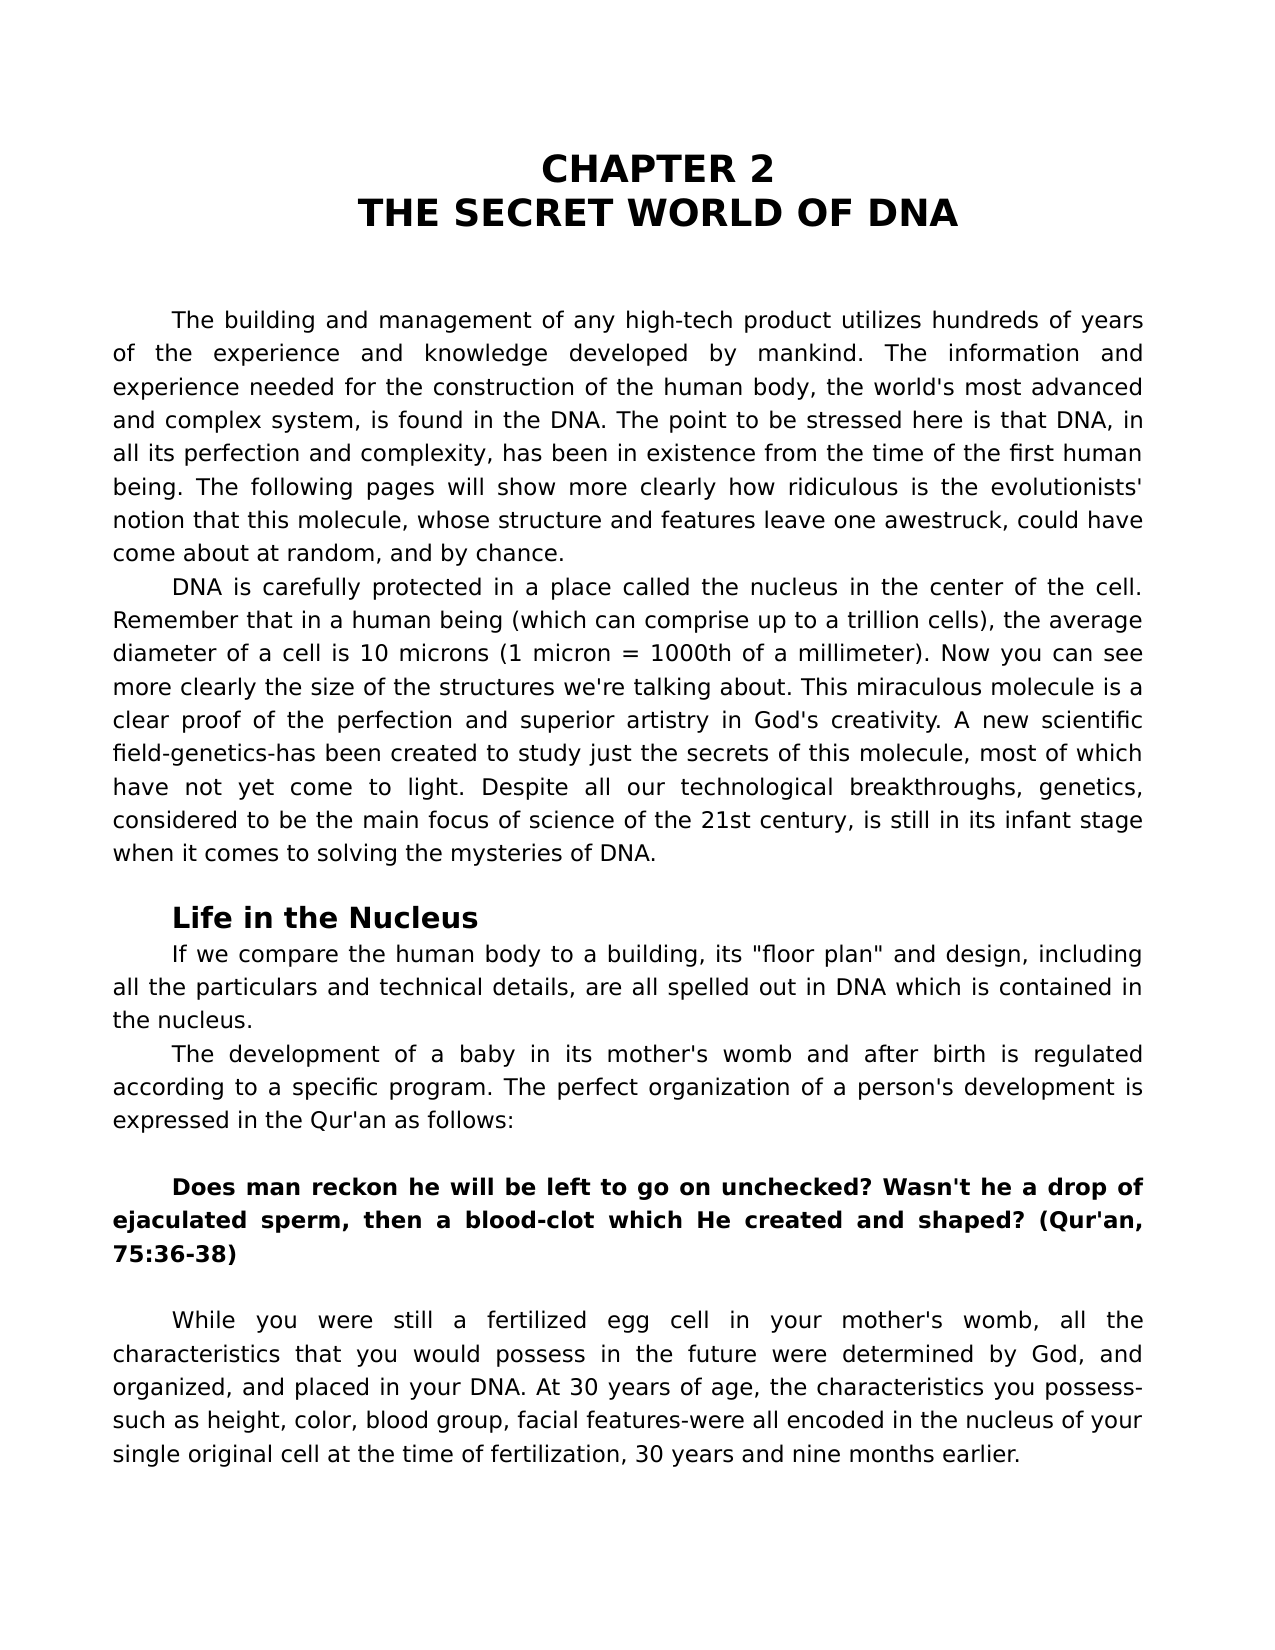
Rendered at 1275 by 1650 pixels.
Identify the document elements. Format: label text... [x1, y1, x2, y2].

text The development of a baby in its mother's womb and after birth is regulated according to a specific program. The perfect organization of a person's development is expressed in the Qur'an as follows: [112, 1036, 1145, 1136]
text Life in the Nucleus [112, 902, 1145, 936]
text Does man reckon he will be left to go on unchecked? Wasn't he a drop of ejaculated sperm, then a blood-clot which He created and shaped? (Qur'an, 75:36-38) [112, 1169, 1145, 1269]
text CHAPTER 2 [112, 148, 1145, 191]
text THE SECRET WORLD OF DNA [112, 191, 1145, 235]
text The building and management of any high-tech product utilizes hundreds of years of the experience and knowledge developed by mankind. The information and experience needed for the construction of the human body, the world's most advanced and complex system, is found in the DNA. The point to be stressed here is that DNA, in all its perfection and complexity, has been in existence from the time of the first human being. The following pages will show more clearly how ridiculous is the evolutionists' notion that this molecule, whose structure and features leave one awestruck, could have come about at random, and by chance. [112, 302, 1145, 568]
text DNA is carefully protected in a place called the nucleus in the center of the cell. Remember that in a human being (which can comprise up to a trillion cells), the average diameter of a cell is 10 microns (1 micron = 1000th of a millimeter). Now you can see more clearly the size of the structures we're talking about. This miraculous molecule is a clear proof of the perfection and superior artistry in God's creativity. A new scientific field-genetics-has been created to study just the secrets of this molecule, most of which have not yet come to light. Despite all our technological breakthroughs, genetics, considered to be the main focus of science of the 21st century, is still in its infant stage when it comes to solving the mysteries of DNA. [112, 568, 1145, 868]
text If we compare the human body to a building, its "floor plan" and design, including all the particulars and technical details, are all spelled out in DNA which is contained in the nucleus. [112, 936, 1145, 1036]
text While you were still a fertilized egg cell in your mother's womb, all the characteristics that you would possess in the future were determined by God, and organized, and placed in your DNA. At 30 years of age, the characteristics you possess-such as height, color, blood group, facial features-were all encoded in the nucleus of your single original cell at the time of fertilization, 30 years and nine months earlier. [112, 1302, 1145, 1469]
